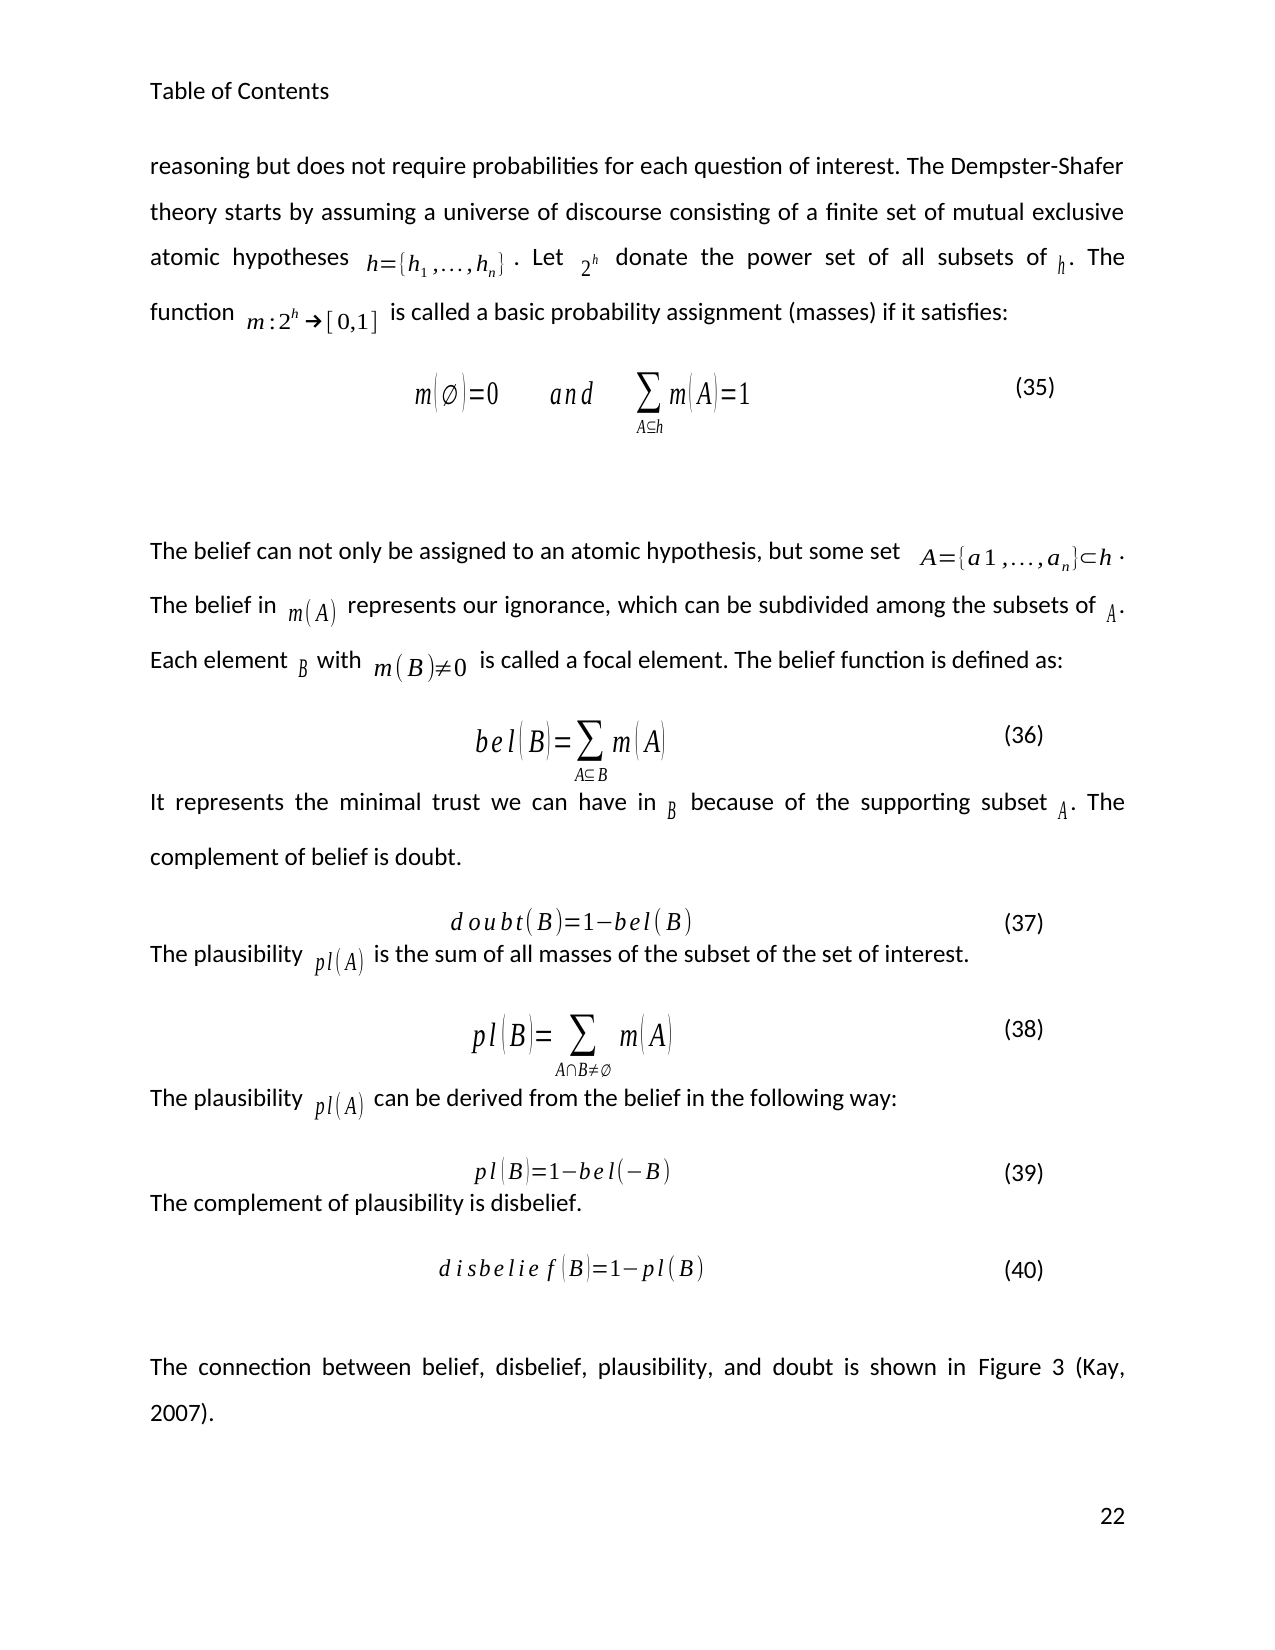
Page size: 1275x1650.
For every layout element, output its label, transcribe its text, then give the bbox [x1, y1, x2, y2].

table_header [1080, 371, 1147, 469]
table_header (40) [992, 1254, 1057, 1285]
table_header (37) [992, 908, 1057, 938]
text The complement of plausibility is disbelief. [150, 1188, 1125, 1218]
table_header [150, 1013, 992, 1082]
table_header (38) [992, 1013, 1057, 1082]
text The plausibility can be derived from the belief in the following way: [150, 1082, 1125, 1121]
table_header [161, 371, 1003, 438]
text The connection between belief, disbelief, plausibility, and doubt is shown in Figure 3 (Kay, 2007). [150, 1351, 1125, 1427]
table_header [150, 1157, 992, 1188]
table_header [150, 908, 992, 938]
text The Dempster-Shafer (DS) theory of evidence, also known as theory of belief functions, is a tool for representing and combining evidence. The DS-theory is a generalization of the Bayesian reasoning but does not require probabilities for each question of interest. The Dempster-Shafer theory starts by assuming a universe of discourse consisting of a finite set of mutual exclusive atomic hypotheses. Let donate the power set of all subsets of. The function is called a basic probability assignment (masses) if it satisfies: [150, 150, 1125, 335]
table_header (35) [1004, 371, 1069, 438]
table_header [150, 719, 992, 786]
table_header (39) [992, 1157, 1057, 1188]
text It represents the minimal trust we can have in because of the supporting subset. The complement of belief is doubt. [150, 786, 1125, 871]
table_header [150, 1254, 992, 1285]
table_header (36) [992, 719, 1057, 786]
text The plausibility is the sum of all masses of the subset of the set of interest. [150, 938, 1125, 977]
table_header [150, 371, 1080, 469]
text The belief can not only be assigned to an atomic hypothesis, but some set. The belief in represents our ignorance, which can be subdivided among the subsets of. Each element with is called a focal element. The belief function is defined as: [150, 535, 1125, 683]
